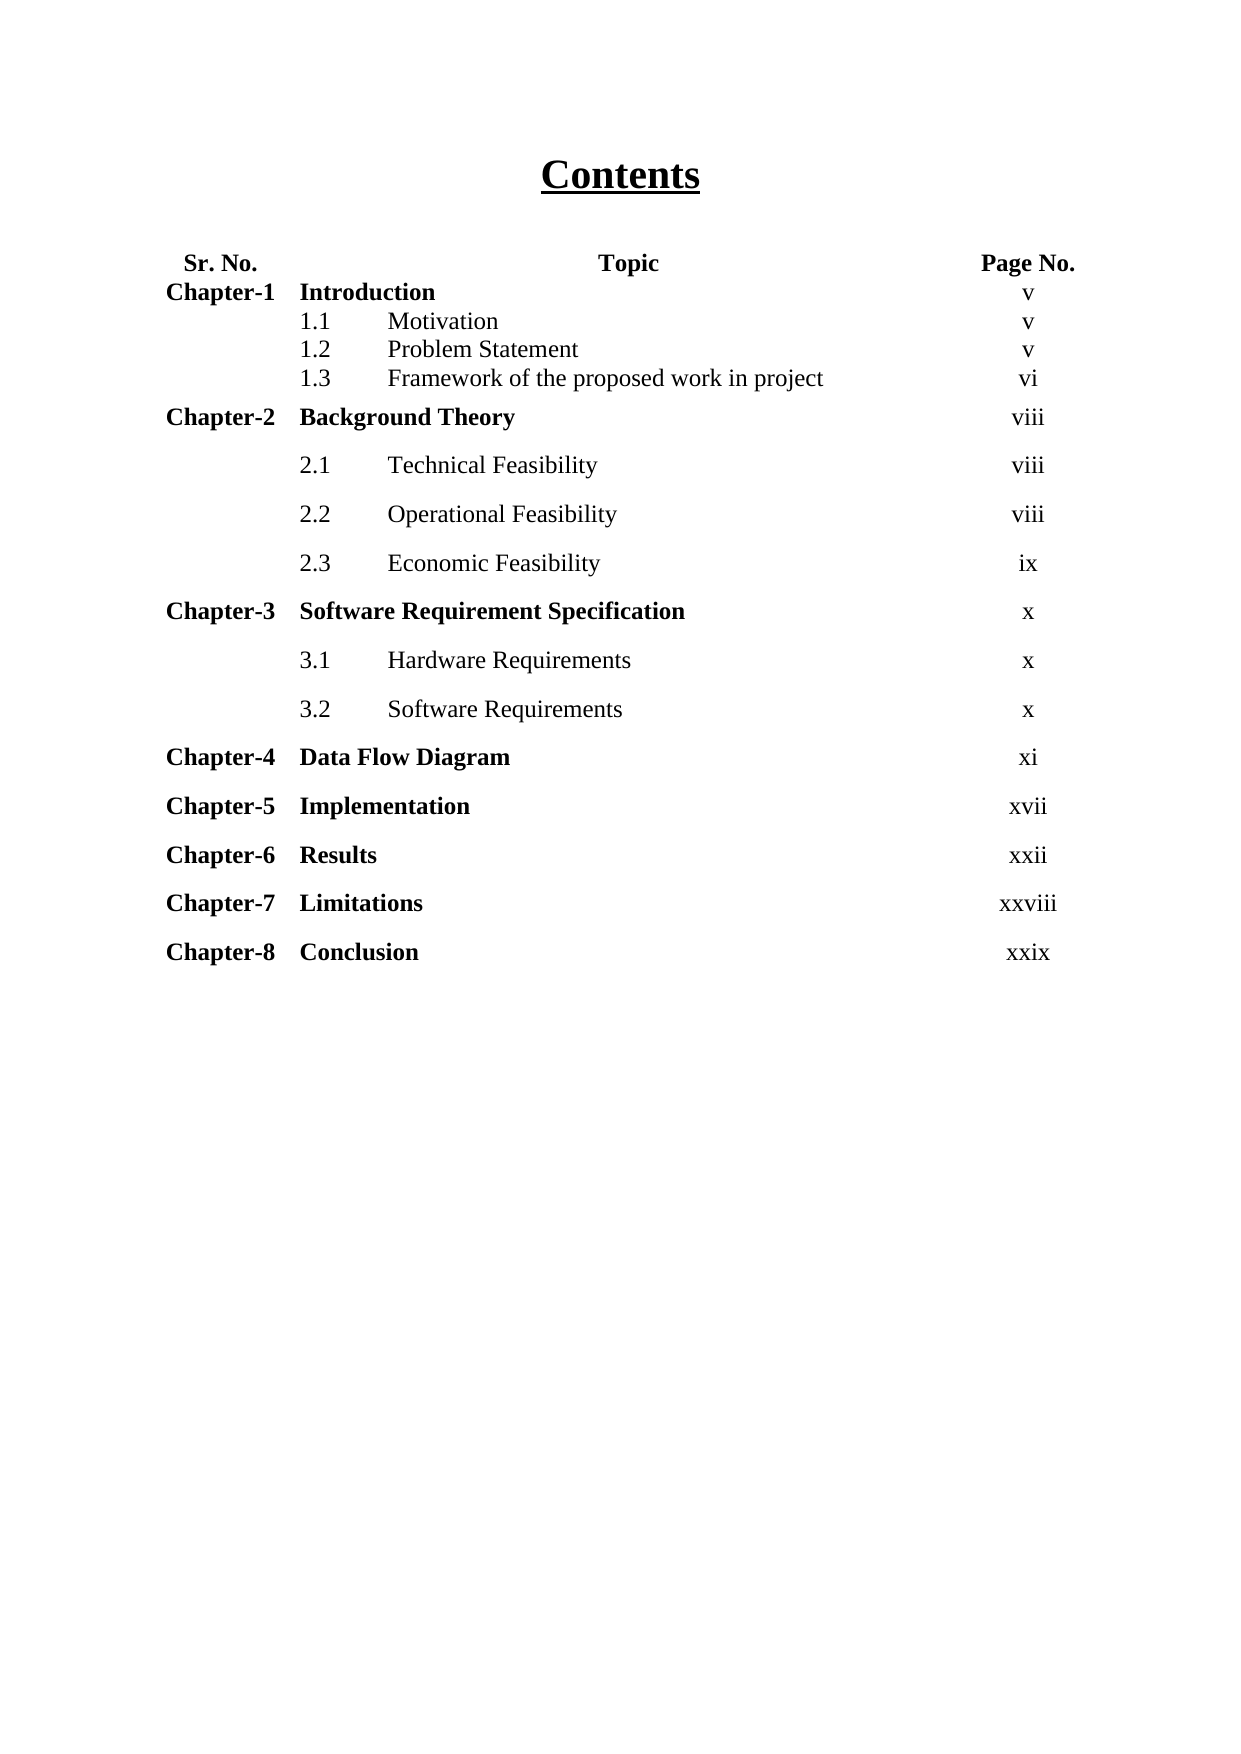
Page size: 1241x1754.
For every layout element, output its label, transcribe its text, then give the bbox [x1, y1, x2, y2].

table_cell Chapter-5 [153, 781, 288, 830]
table_cell Chapter-1 [153, 277, 288, 306]
table_cell Framework of the proposed work in project [376, 363, 969, 392]
table_cell Economic Feasibility [376, 538, 969, 587]
table_cell Problem Statement [376, 335, 969, 363]
table_cell Operational Feasibility [376, 489, 969, 538]
table_cell Hardware Requirements [376, 635, 969, 684]
table_cell [288, 976, 969, 1024]
table_cell Conclusion [288, 927, 969, 976]
table_cell Introduction [288, 277, 969, 306]
table_cell [153, 1024, 288, 1073]
table_cell x [969, 587, 1087, 635]
table_cell 3.2 [288, 684, 376, 732]
table_cell Chapter-6 [153, 830, 288, 878]
table_cell Background Theory [288, 392, 969, 441]
table_cell [153, 363, 288, 392]
table_cell Chapter-3 [153, 587, 288, 635]
table_cell Results [288, 830, 969, 878]
table_cell [153, 489, 288, 538]
table_cell viii [969, 441, 1087, 489]
table_cell v [969, 277, 1087, 306]
table_cell [153, 335, 288, 363]
table_cell viii [969, 489, 1087, 538]
table_cell Software Requirements [376, 684, 969, 732]
table_cell 1.2 [288, 335, 376, 363]
table_cell [153, 976, 288, 1024]
table_cell Motivation [376, 306, 969, 334]
table_cell 1.3 [288, 363, 376, 392]
table_cell Software Requirement Specification [288, 587, 969, 635]
table_cell 2.1 [288, 441, 376, 489]
table_cell [153, 306, 288, 334]
table_cell 3.1 [288, 635, 376, 684]
text Contents [150, 150, 1090, 198]
table_cell x [969, 635, 1087, 684]
table_cell xvii [969, 781, 1087, 830]
table_cell x [969, 684, 1087, 732]
table_cell 2.2 [288, 489, 376, 538]
table_cell [153, 635, 288, 684]
table_header Page No. [969, 248, 1087, 277]
table_header Sr. No. [153, 248, 288, 277]
table_cell [153, 684, 288, 732]
table_header Topic [288, 248, 969, 277]
table_cell vi [969, 363, 1087, 392]
table_cell Limitations [288, 879, 969, 927]
table_cell Chapter-8 [153, 927, 288, 976]
table_cell Technical Feasibility [376, 441, 969, 489]
table_cell Implementation [288, 781, 969, 830]
table_cell xxii [969, 830, 1087, 878]
table_cell 2.3 [288, 538, 376, 587]
table_cell xi [969, 733, 1087, 781]
table_cell 1.1 [288, 306, 376, 334]
table_cell v [969, 335, 1087, 363]
table_cell xxviii [969, 879, 1087, 927]
table_cell [969, 1024, 1087, 1073]
table_cell viii [969, 392, 1087, 441]
table_cell Chapter-4 [153, 733, 288, 781]
table_cell Chapter-2 [153, 392, 288, 441]
table_cell [969, 976, 1087, 1024]
table_cell xxix [969, 927, 1087, 976]
table_cell Chapter-7 [153, 879, 288, 927]
table_cell v [969, 306, 1087, 334]
table_cell [153, 441, 288, 489]
table_cell [288, 1024, 969, 1073]
table_cell [153, 538, 288, 587]
table_cell Data Flow Diagram [288, 733, 969, 781]
table_cell ix [969, 538, 1087, 587]
